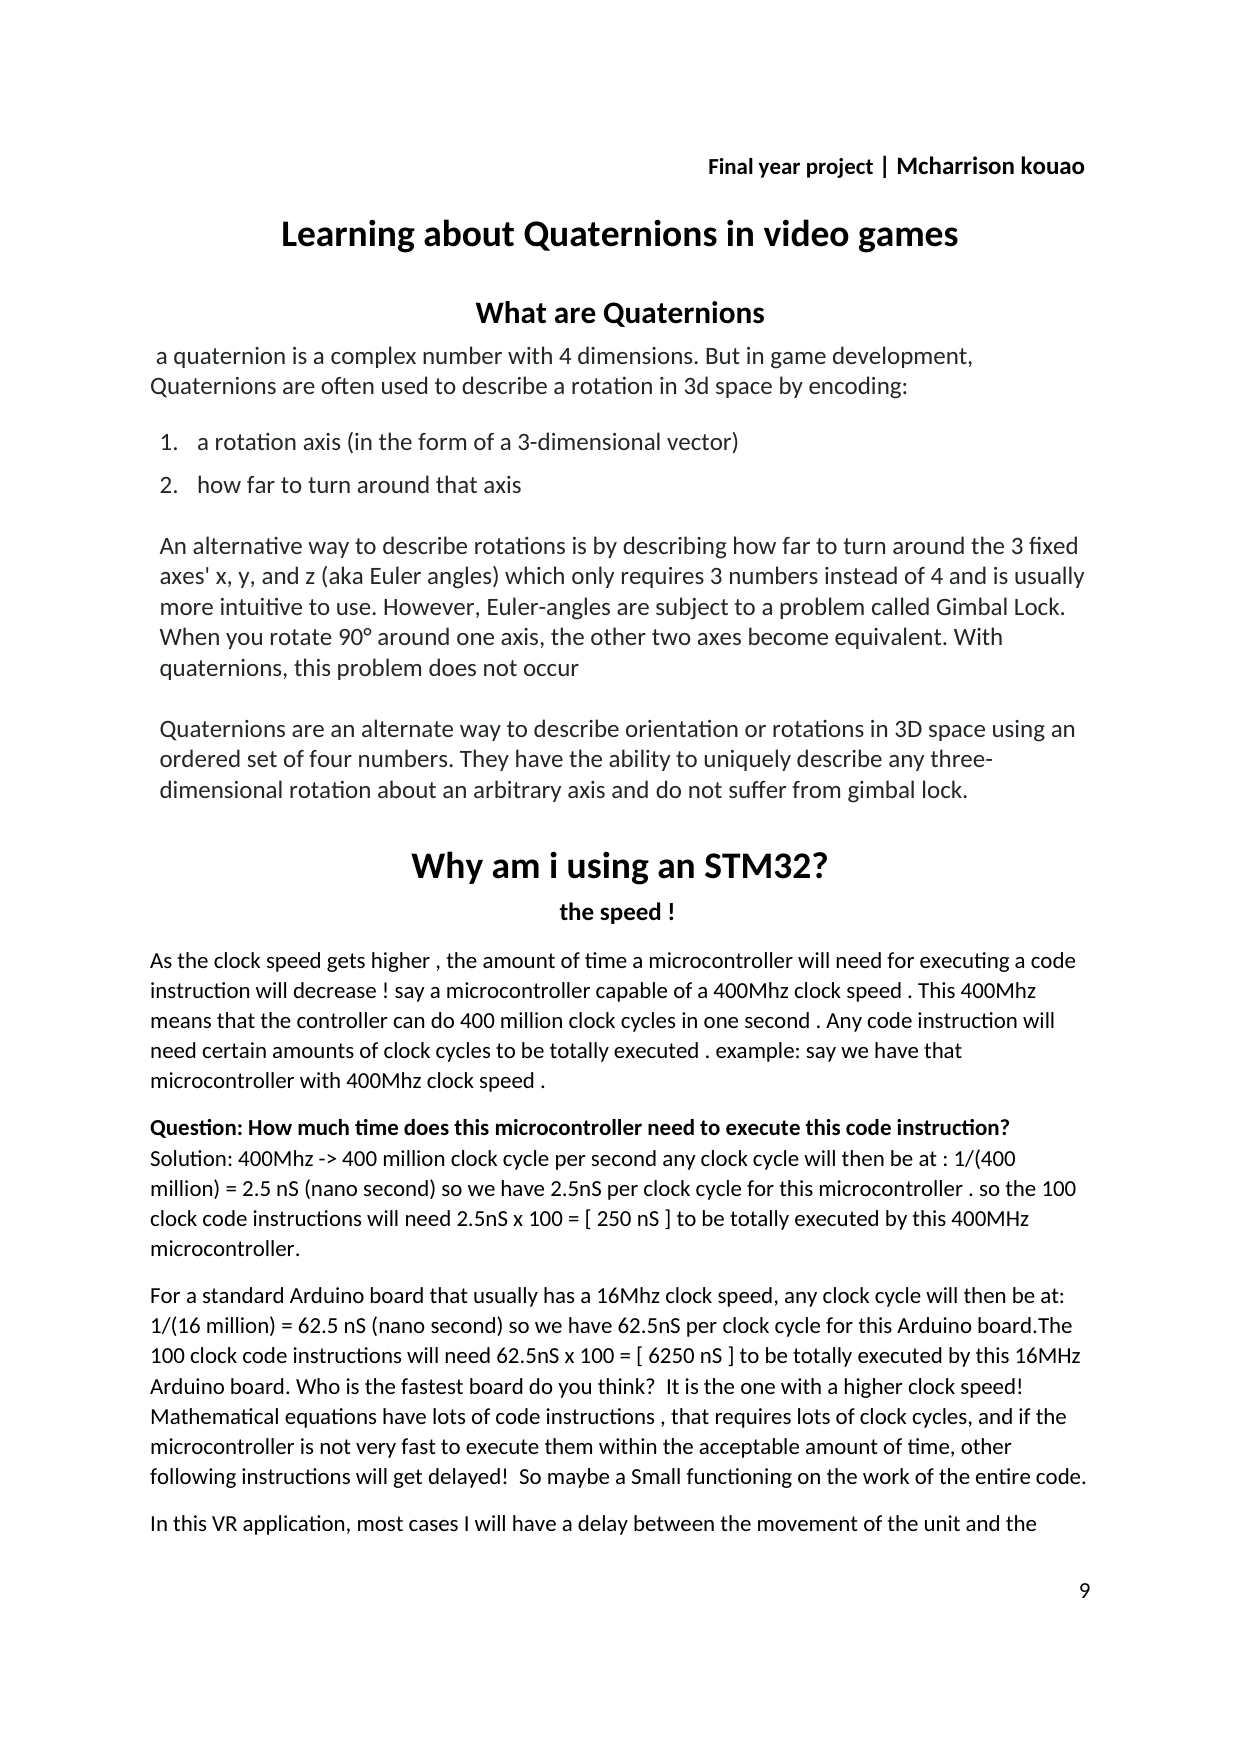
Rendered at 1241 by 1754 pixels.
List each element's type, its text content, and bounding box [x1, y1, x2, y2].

text the speed ! [150, 896, 1090, 927]
subtitle What are Quaternions [150, 293, 1090, 331]
text Quaternions are an alternate way to describe orientation or rotations in 3D space using an ordered set of four numbers. They have the ability to uniquely describe any three-dimensional rotation about an arbitrary axis and do not suffer from gimbal lock. [159, 713, 1090, 804]
text An alternative way to describe rotations is by describing how far to turn around the 3 fixed axes' x, y, and z (aka Euler angles) which only requires 3 numbers instead of 4 and is usually more intuitive to use. However, Euler-angles are subject to a problem called Gimbal Lock. When you rotate 90° around one axis, the other two axes become equivalent. With quaternions, this problem does not occur [159, 530, 1090, 682]
list how far to turn around that axis [159, 469, 1090, 499]
text a quaternion is a complex number with 4 dimensions. But in game development, Quaternions are often used to describe a rotation in 3d space by encoding: [150, 340, 1090, 401]
text In this VR application, most cases I will have a delay between the movement of the unit and the [150, 1509, 1090, 1537]
subtitle Learning about Quaternions in video games [150, 210, 1090, 256]
text For a standard Arduino board that usually has a 16Mhz clock speed, any clock cycle will then be at: 1/(16 million) = 62.5 nS (nano second) so we have 62.5nS per clock cycle for this Arduino board.The 100 clock code instructions will need 62.5nS x 100 = [ 6250 nS ] to be totally executed by this 16MHz Arduino board. Who is the fastest board do you think? It is the one with a higher clock speed! Mathematical equations have lots of code instructions , that requires lots of clock cycles, and if the microcontroller is not very fast to execute them within the acceptable amount of time, other following instructions will get delayed! So maybe a Small functioning on the work of the entire code. [150, 1281, 1090, 1491]
list a rotation axis (in the form of a 3-dimensional vector) [159, 426, 1090, 456]
subtitle Why am i using an STM32? [150, 842, 1090, 888]
text As the clock speed gets higher , the amount of time a microcontroller will need for executing a code instruction will decrease ! say a microcontroller capable of a 400Mhz clock speed . This 400Mhz means that the controller can do 400 million clock cycles in one second . Any code instruction will need certain amounts of clock cycles to be totally executed . example: say we have that microcontroller with 400Mhz clock speed . [150, 946, 1090, 1095]
text Question: How much time does this microcontroller need to execute this code instruction? Solution: 400Mhz -> 400 million clock cycle per second any clock cycle will then be at : 1/(400 million) = 2.5 nS (nano second) so we have 2.5nS per clock cycle for this microcontroller . so the 100 clock code instructions will need 2.5nS x 100 = [ 250 nS ] to be totally executed by this 400MHz microcontroller. [150, 1113, 1090, 1262]
